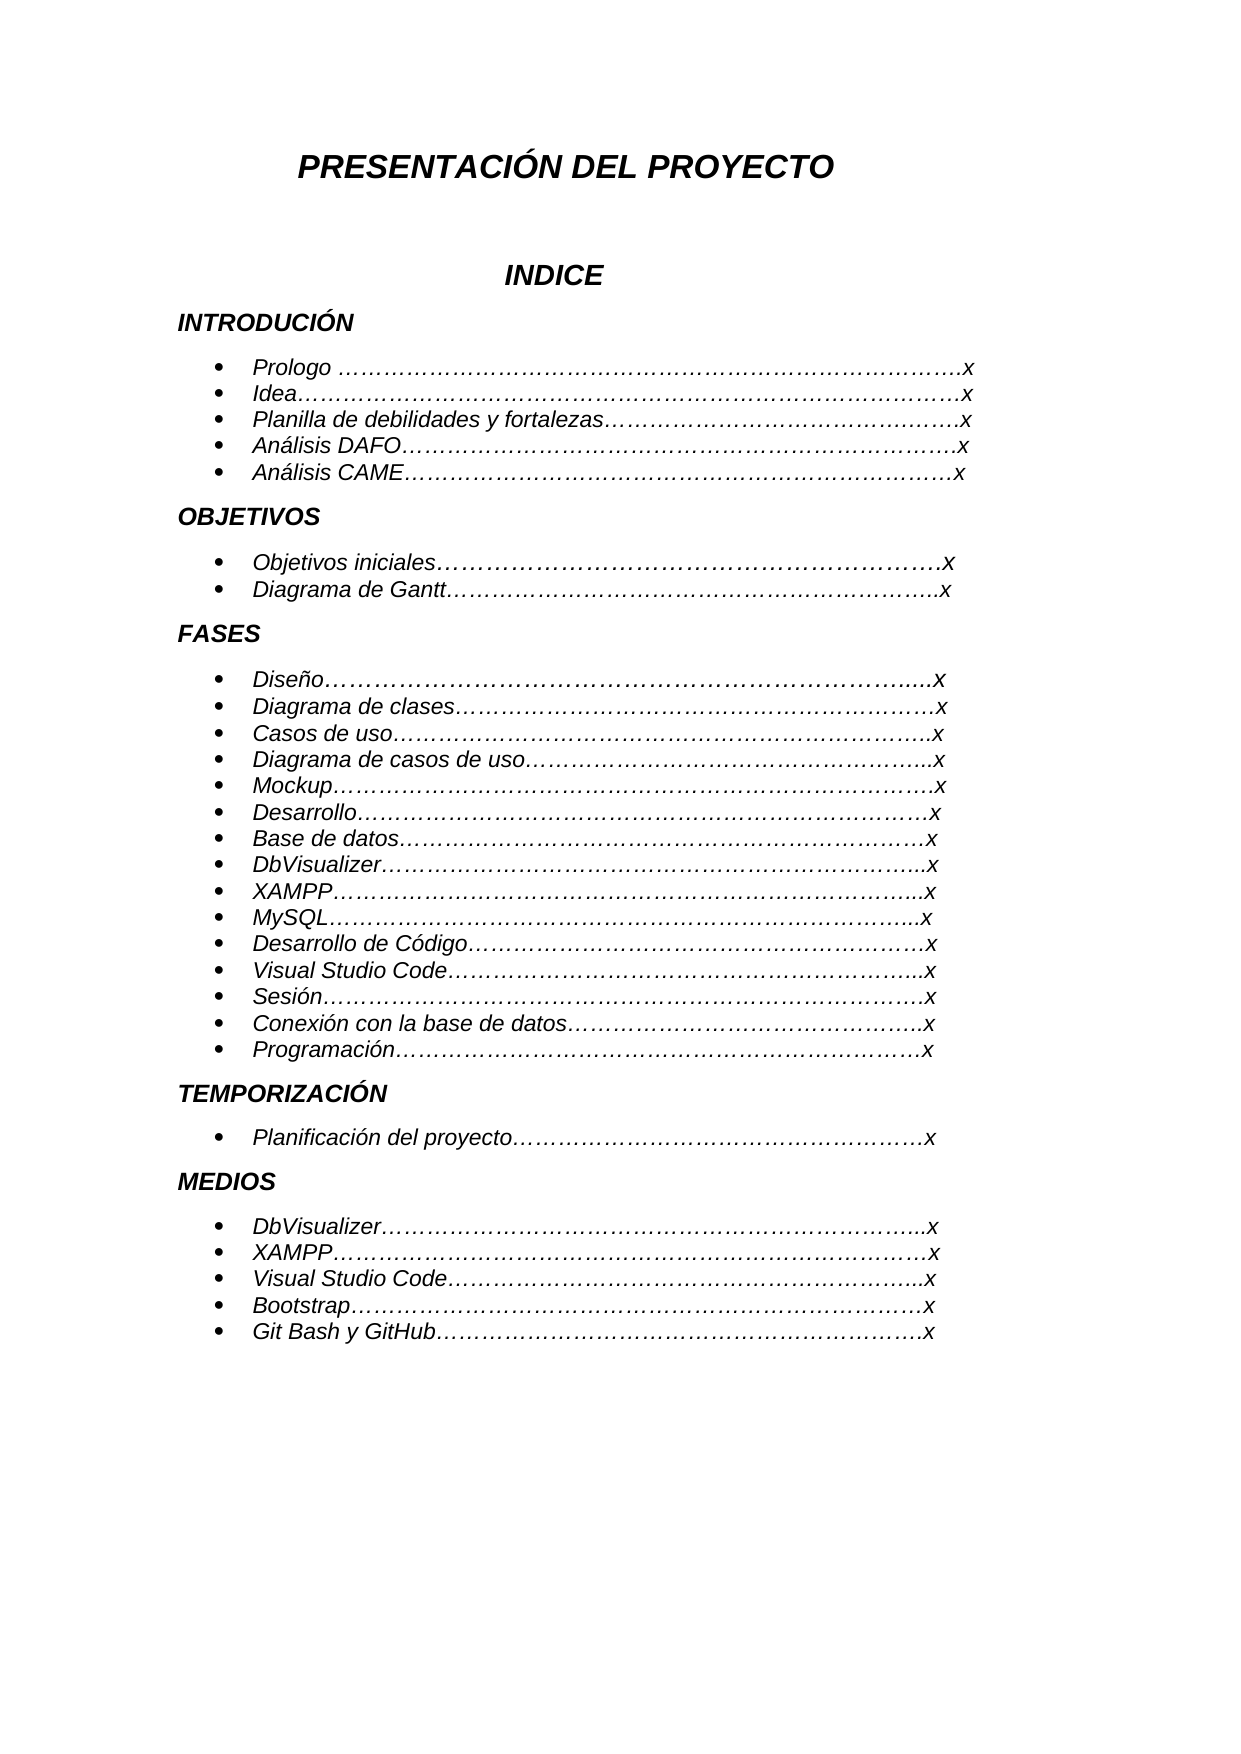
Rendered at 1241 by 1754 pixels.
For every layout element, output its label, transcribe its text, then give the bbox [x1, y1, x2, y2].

list DbVisualizer……………………………………………………………...x [215, 1213, 1063, 1239]
list Planificación del proyecto………………………………………………x [215, 1124, 1063, 1151]
list Git Bash y GitHub……………………………………………………….x [215, 1318, 1063, 1344]
list Objetivos iniciales…………………………………………………….x [215, 547, 1063, 576]
list Casos de uso……………………………………………………………..x [215, 719, 1063, 746]
list Idea……………………………………………………………………………x [215, 380, 1063, 406]
list Desarrollo de Código……………………………………………………x [215, 930, 1063, 957]
list Análisis CAME………………………………………………………………x [215, 459, 1063, 485]
list Visual Studio Code……………………………………………………...x [215, 957, 1063, 983]
text INDICE [177, 258, 1063, 291]
list XAMPP…………………………………………………………………...x [215, 878, 1063, 904]
list Visual Studio Code……………………………………………………...x [215, 1265, 1063, 1292]
list Bootstrap…………………………………………………………………x [215, 1292, 1063, 1318]
list Mockup…………………………………………………………………….x [215, 772, 1063, 799]
list Análisis DAFO……………………………………………………………….x [215, 432, 1063, 459]
list Desarrollo…………………………………………………………………x [215, 799, 1063, 825]
list Planilla de debilidades y fortalezas………………………………….…….x [215, 406, 1063, 432]
list Diagrama de casos de uso……………………………………………...x [215, 746, 1063, 772]
text TEMPORIZACIÓN [177, 1079, 1063, 1108]
list MySQL…………………………………………………………………...x [215, 904, 1063, 930]
list Diagrama de Gantt………………………………………………………..x [215, 576, 1063, 602]
text PRESENTACIÓN DEL PROYECTO [177, 148, 1063, 186]
list Programación……………………………………………………………x [215, 1036, 1063, 1062]
list Conexión con la base de datos………………………………………..x [215, 1009, 1063, 1036]
list XAMPP……………………………………………………………………x [215, 1239, 1063, 1265]
text FASES [177, 619, 1063, 648]
text MEDIOS [177, 1167, 1063, 1196]
list Prologo ……………………………………………………………………….x [215, 353, 1063, 380]
list DbVisualizer……………………………………………………………...x [215, 851, 1063, 878]
text INTRODUCIÓN [177, 308, 1063, 337]
list Sesión…………………………………………………………………….x [215, 983, 1063, 1009]
list Diagrama de clases………………………………………………………x [215, 693, 1063, 719]
list Diseño…………………………………………………………….....x [215, 664, 1063, 693]
text OBJETIVOS [177, 502, 1063, 531]
list Base de datos……………………………………………………………x [215, 825, 1063, 851]
